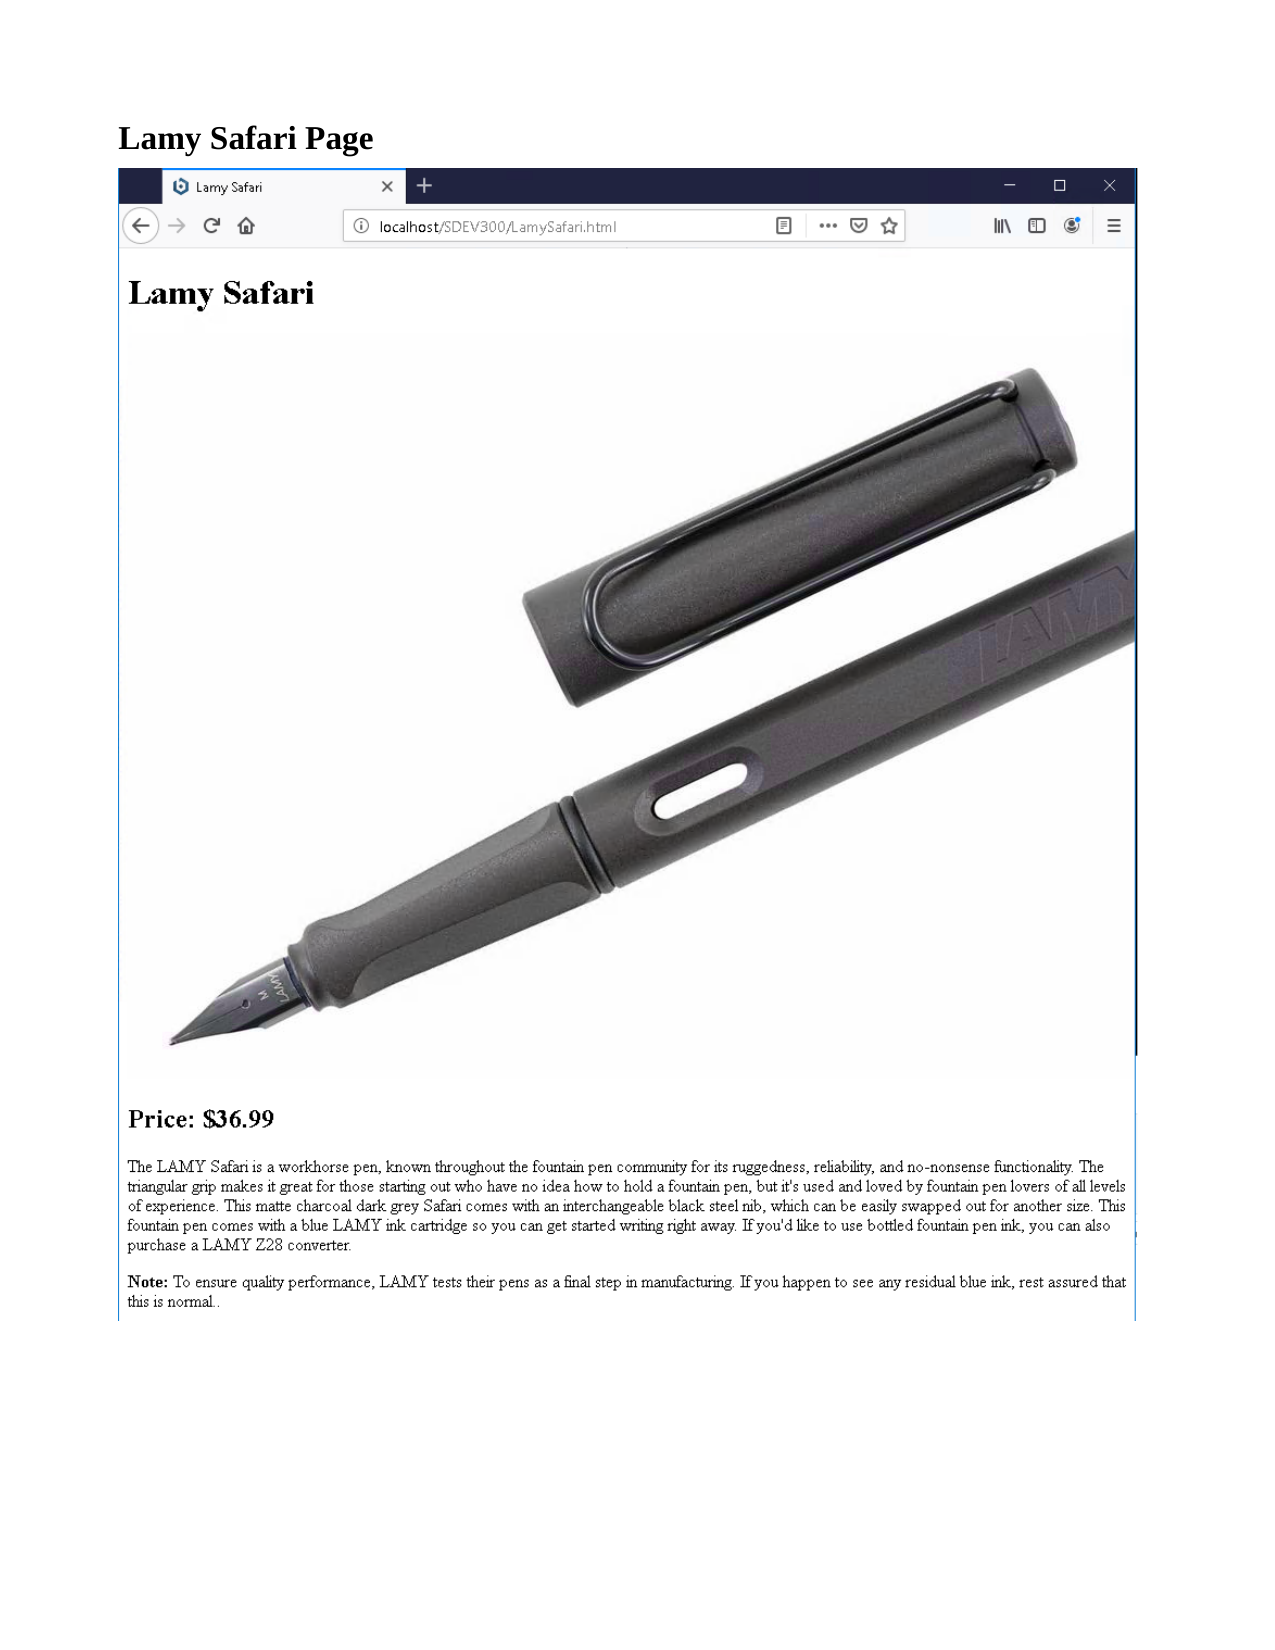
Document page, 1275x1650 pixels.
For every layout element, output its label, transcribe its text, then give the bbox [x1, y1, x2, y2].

text Lamy Safari Page [118, 118, 1157, 156]
picture [118, 168, 1138, 1321]
